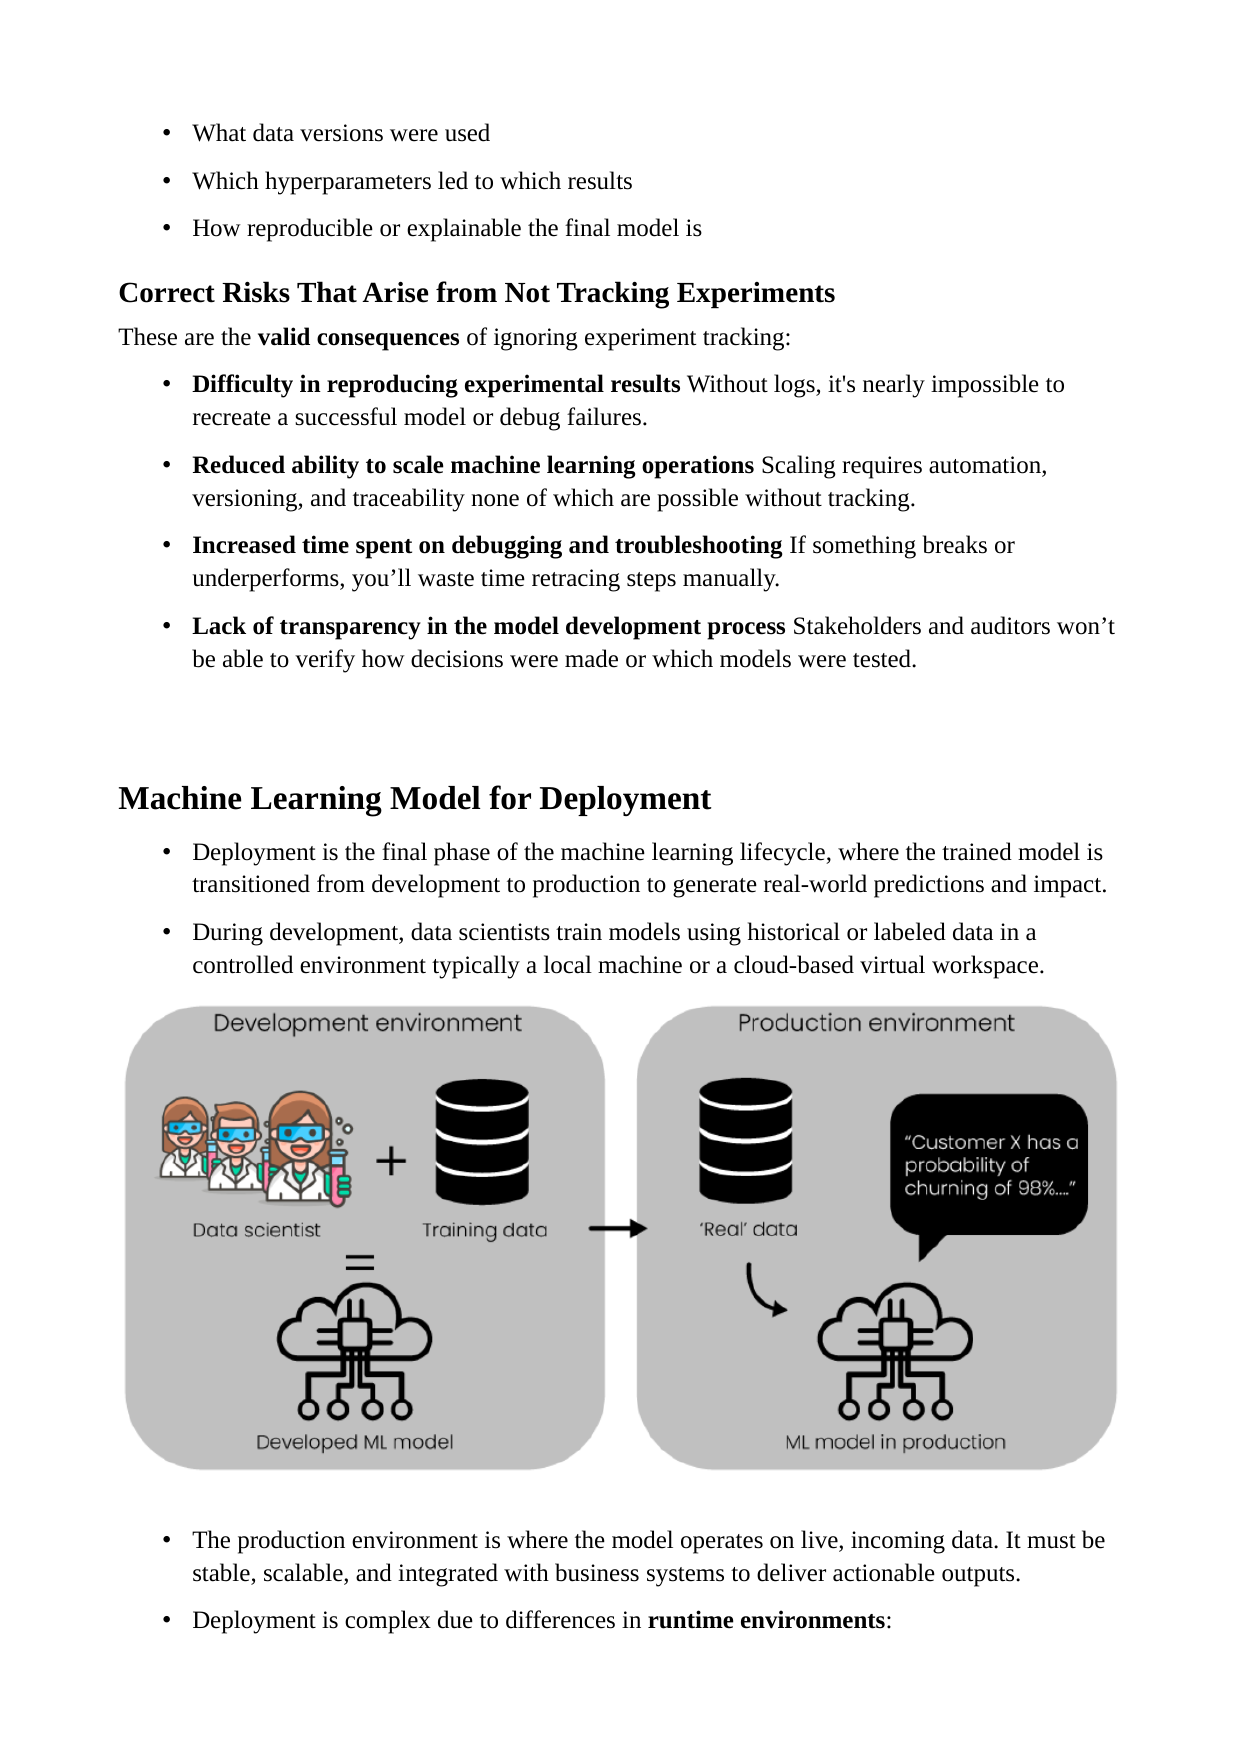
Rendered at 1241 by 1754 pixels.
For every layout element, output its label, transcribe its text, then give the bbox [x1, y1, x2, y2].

subtitle Correct Risks That Arise from Not Tracking Experiments [118, 276, 1122, 309]
text Machine Learning Model for Deployment [118, 778, 1122, 816]
list Increased time spent on debugging and troubleshooting If something breaks or underperforms, you’ll waste time retracing steps manually. [162, 530, 1122, 592]
list Reduced ability to scale machine learning operations Scaling requires automation, versioning, and traceability none of which are possible without tracking. [162, 450, 1122, 512]
list Lack of transparency in the model development process Stakeholders and auditors won’t be able to verify how decisions were made or which models were tested. [162, 611, 1122, 673]
picture [118, 997, 1123, 1474]
text These are the valid consequences of ignoring experiment tracking: [118, 322, 1122, 350]
list How reproducible or explainable the final model is [162, 213, 1122, 242]
list Deployment is complex due to differences in runtime environments: [162, 1606, 1122, 1634]
list Deployment is the final phase of the machine learning lifecycle, where the trained model is transitioned from development to production to generate real-world predictions and impact. [162, 837, 1122, 898]
list The production environment is where the model operates on live, incoming data. It must be stable, scalable, and integrated with business systems to deliver actionable outputs. [162, 1525, 1122, 1587]
list During development, data scientists train models using historical or labeled data in a controlled environment typically a local machine or a cloud-based virtual workspace. [162, 917, 1122, 979]
list What data versions were used [162, 118, 1122, 147]
list Which hyperparameters led to which results [162, 166, 1122, 194]
list Difficulty in reproducing experimental results Without logs, it's nearly impossible to recreate a successful model or debug failures. [162, 369, 1122, 431]
